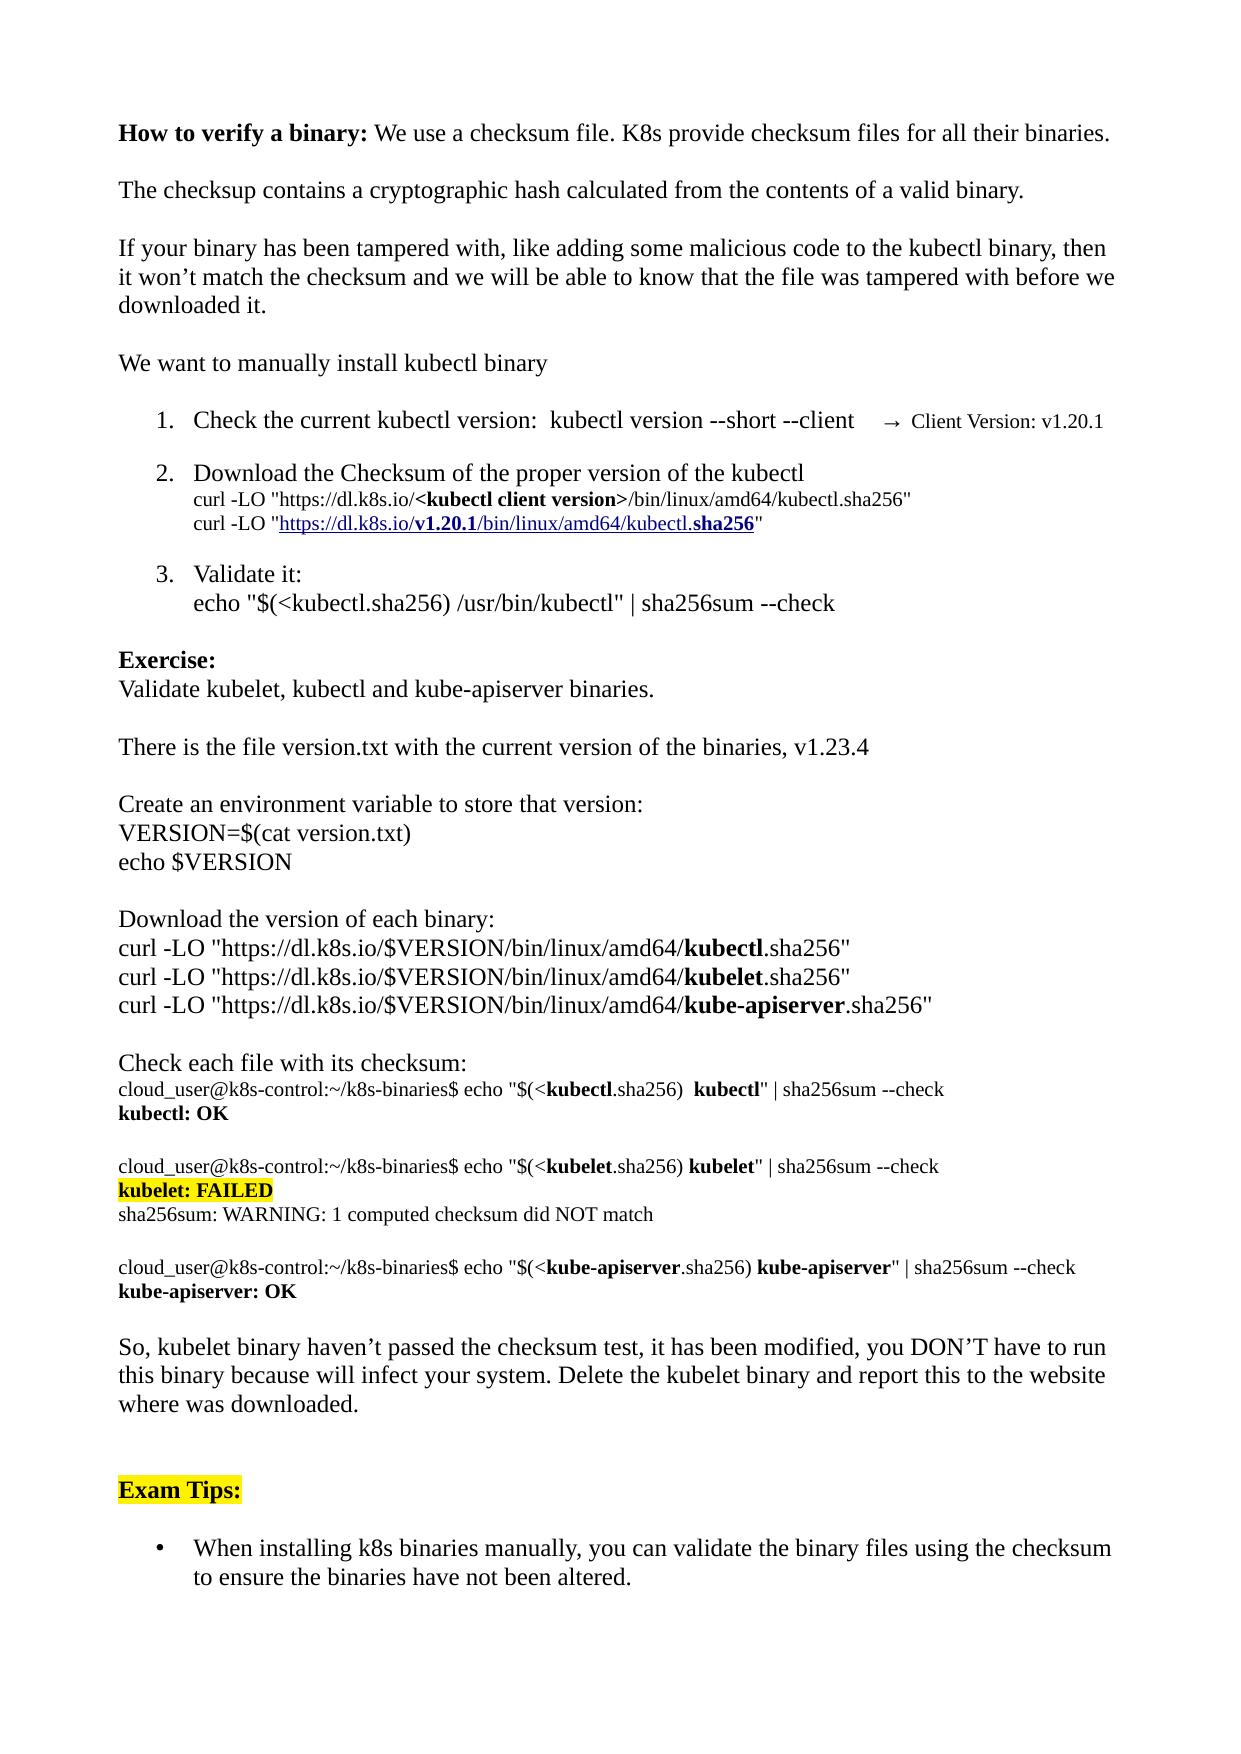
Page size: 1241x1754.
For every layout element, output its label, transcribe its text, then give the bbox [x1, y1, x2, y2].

text curl -LO "https://dl.k8s.io/$VERSION/bin/linux/amd64/kubelet.sha256" [118, 962, 1122, 991]
text curl -LO "https://dl.k8s.io/$VERSION/bin/linux/amd64/kube-apiserver.sha256" [118, 991, 1122, 1019]
text The checksup contains a cryptographic hash calculated from the contents of a valid binary. [118, 176, 1122, 204]
text kubectl: OK [118, 1101, 1122, 1125]
list When installing k8s binaries manually, you can validate the binary files using the checksum to ensure the binaries have not been altered. [156, 1533, 1122, 1590]
text sha256sum: WARNING: 1 computed checksum did NOT match [118, 1202, 1122, 1226]
list Validate it: [156, 559, 1122, 588]
text If your binary has been tampered with, like adding some malicious code to the kubectl binary, then it won’t match the checksum and we will be able to know that the file was tampered with before we downloaded it. [118, 233, 1122, 319]
text There is the file version.txt with the current version of the binaries, v1.23.4 [118, 732, 1122, 761]
text kubelet: FAILED [118, 1178, 1122, 1202]
text cloud_user@k8s-control:~/k8s-binaries$ echo "$(<kube-apiserver.sha256) kube-apiserver" | sha256sum --check [118, 1255, 1122, 1279]
text Create an environment variable to store that version: [118, 789, 1122, 818]
text Validate kubelet, kubectl and kube-apiserver binaries. [118, 674, 1122, 703]
text curl -LO "https://dl.k8s.io/$VERSION/bin/linux/amd64/kubectl.sha256" [118, 933, 1122, 962]
text kube-apiserver: OK [118, 1279, 1122, 1303]
list curl -LO "https://dl.k8s.io/<kubectl client version>/bin/linux/amd64/kubectl.sha256" [156, 487, 1122, 511]
list curl -LO "https://dl.k8s.io/v1.20.1/bin/linux/amd64/kubectl.sha256" [156, 511, 1122, 535]
text So, kubelet binary haven’t passed the checksum test, it has been modified, you DON’T have to run this binary because will infect your system. Delete the kubelet binary and report this to the website where was downloaded. [118, 1332, 1122, 1418]
list echo "$(<kubectl.sha256) /usr/bin/kubectl" | sha256sum --check [156, 588, 1122, 617]
text Check each file with its checksum: [118, 1048, 1122, 1077]
text cloud_user@k8s-control:~/k8s-binaries$ echo "$(<kubelet.sha256) kubelet" | sha256sum --check [118, 1154, 1122, 1178]
text Exercise: [118, 646, 1122, 674]
text How to verify a binary: We use a checksum file. K8s provide checksum files for all their binaries. [118, 118, 1122, 147]
text Exam Tips: [118, 1475, 1122, 1504]
text We want to manually install kubectl binary [118, 348, 1122, 377]
list Download the Checksum of the proper version of the kubectl [156, 458, 1122, 487]
text Download the version of each binary: [118, 904, 1122, 933]
text VERSION=$(cat version.txt) [118, 818, 1122, 847]
list Check the current kubectl version: kubectl version --short --client → Client Version: v1.20.1 [156, 406, 1122, 434]
text cloud_user@k8s-control:~/k8s-binaries$ echo "$(<kubectl.sha256) kubectl" | sha256sum --check [118, 1077, 1122, 1101]
text echo $VERSION [118, 847, 1122, 876]
